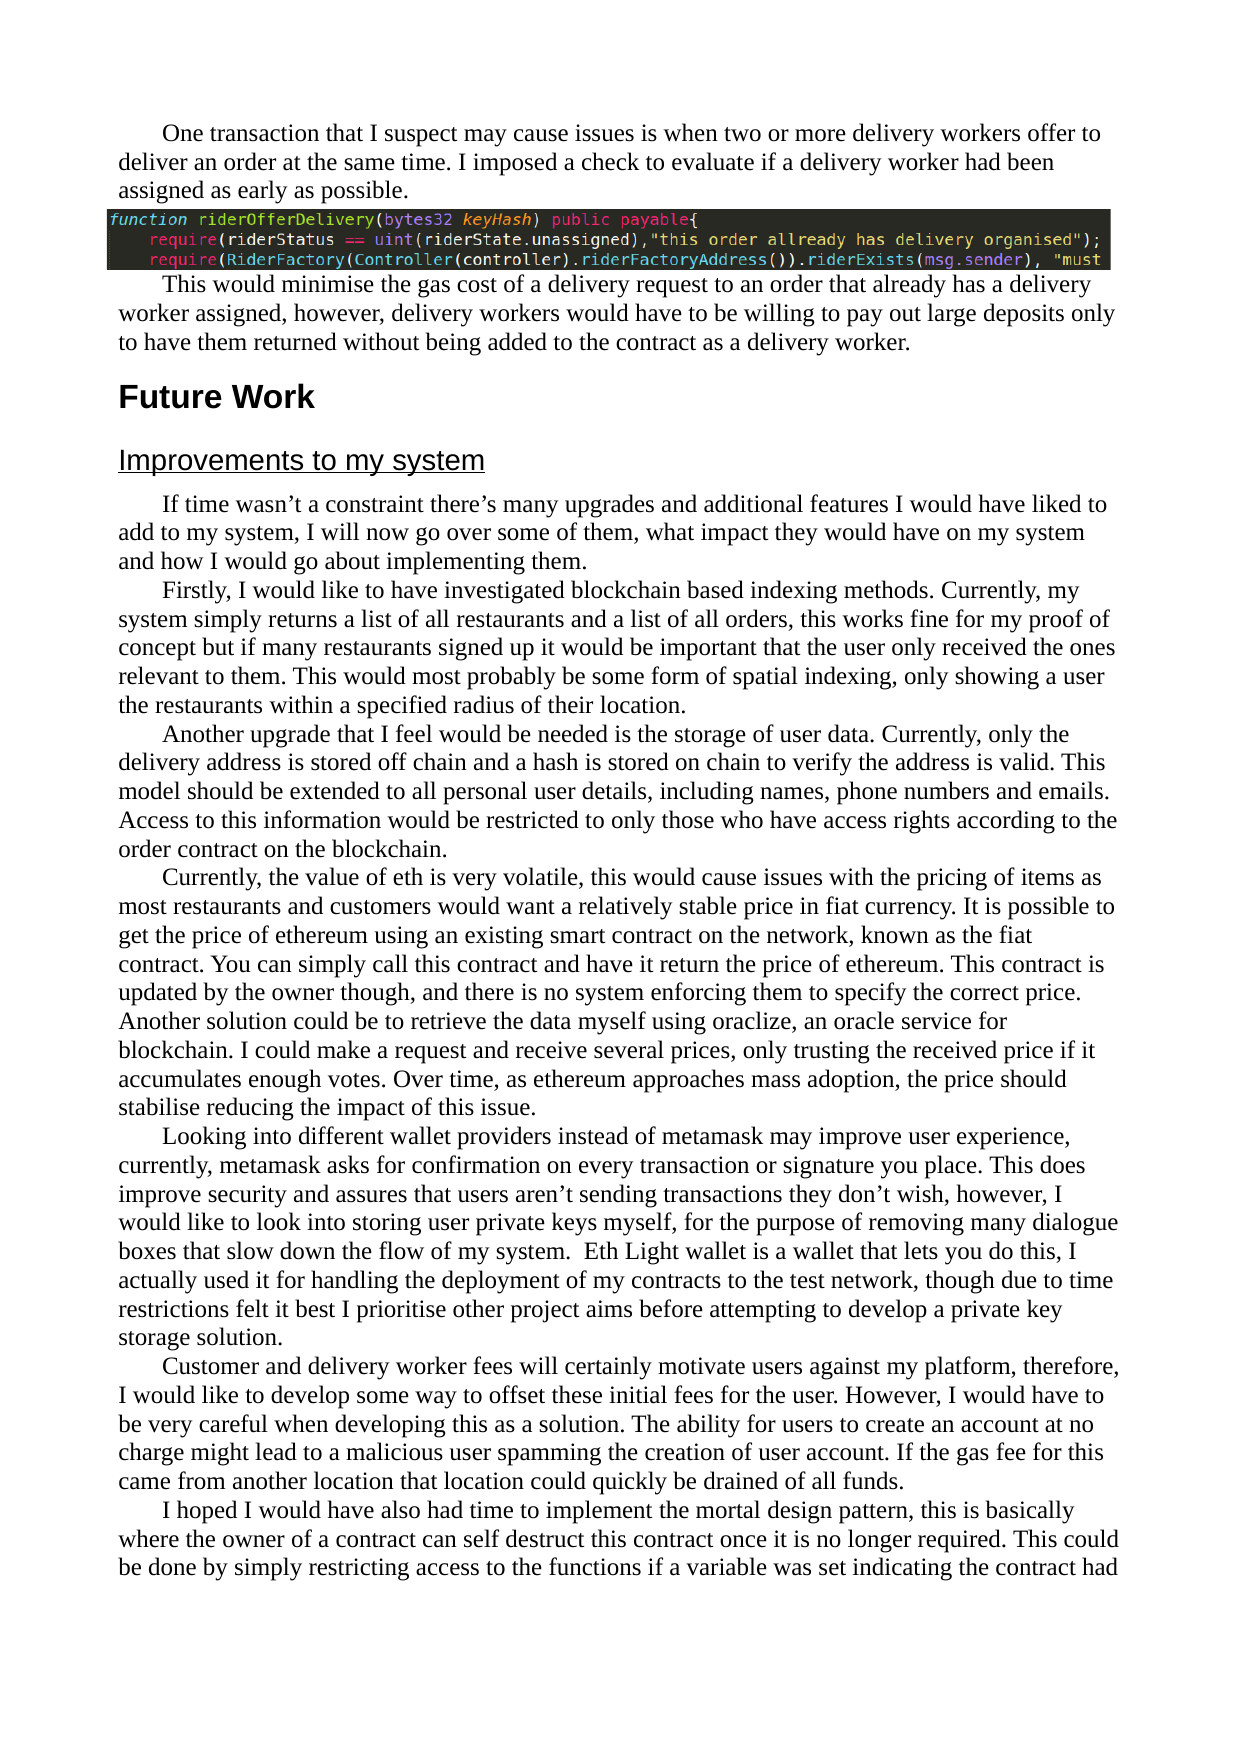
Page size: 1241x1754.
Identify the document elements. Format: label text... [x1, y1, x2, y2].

text I hoped I would have also had time to implement the mortal design pattern, this is basically where the owner of a contract can self destruct this contract once it is no longer required. This could be done by simply restricting access to the functions if a variable was set indicating the contract had [118, 1495, 1122, 1581]
text Customer and delivery worker fees will certainly motivate users against my platform, therefore, I would like to develop some way to offset these initial fees for the user. However, I would have to be very careful when developing this as a solution. The ability for users to create an account at no charge might lead to a malicious user spamming the creation of user account. If the gas fee for this came from another location that location could quickly be drained of all funds. [118, 1351, 1122, 1495]
text Firstly, I would like to have investigated blockchain based indexing methods. Currently, my system simply returns a list of all restaurants and a list of all orders, this works fine for my proof of concept but if many restaurants signed up it would be important that the user only received the ones relevant to them. This would most probably be some form of spatial indexing, only showing a user the restaurants within a specified radius of their location. [118, 575, 1122, 719]
subtitle Future Work [118, 377, 1122, 415]
picture [106, 209, 1111, 270]
text Another upgrade that I feel would be needed is the storage of user data. Currently, only the delivery address is stored off chain and a hash is stored on chain to verify the address is valid. This model should be extended to all personal user details, including names, phone numbers and emails. Access to this information would be restricted to only those who have access rights according to the order contract on the blockchain. [118, 719, 1122, 862]
subtitle Improvements to my system [118, 442, 1122, 476]
text Looking into different wallet providers instead of metamask may improve user experience, currently, metamask asks for confirmation on every transaction or signature you place. This does improve security and assures that users aren’t sending transactions they don’t wish, however, I would like to look into storing user private keys myself, for the purpose of removing many dialogue boxes that slow down the flow of my system. Eth Light wallet is a wallet that lets you do this, I actually used it for handling the deployment of my contracts to the test network, though due to time restrictions felt it best I prioritise other project aims before attempting to develop a private key storage solution. [118, 1121, 1122, 1351]
text This would minimise the gas cost of a delivery request to an order that already has a delivery worker assigned, however, delivery workers would have to be willing to pay out large deposits only to have them returned without being added to the contract as a delivery worker. [118, 204, 1122, 356]
text Currently, the value of eth is very volatile, this would cause issues with the pricing of items as most restaurants and customers would want a relatively stable price in fiat currency. It is possible to get the price of ethereum using an existing smart contract on the network, known as the fiat contract. You can simply call this contract and have it return the price of ethereum. This contract is updated by the owner though, and there is no system enforcing them to specify the correct price. Another solution could be to retrieve the data myself using oraclize, an oracle service for blockchain. I could make a request and receive several prices, only trusting the received price if it accumulates enough votes. Over time, as ethereum approaches mass adoption, the price should stabilise reducing the impact of this issue. [118, 862, 1122, 1121]
text One transaction that I suspect may cause issues is when two or more delivery workers offer to deliver an order at the same time. I imposed a check to evaluate if a delivery worker had been assigned as early as possible. [118, 118, 1122, 204]
text If time wasn’t a constraint there’s many upgrades and additional features I would have liked to add to my system, I will now go over some of them, what impact they would have on my system and how I would go about implementing them. [118, 489, 1122, 575]
